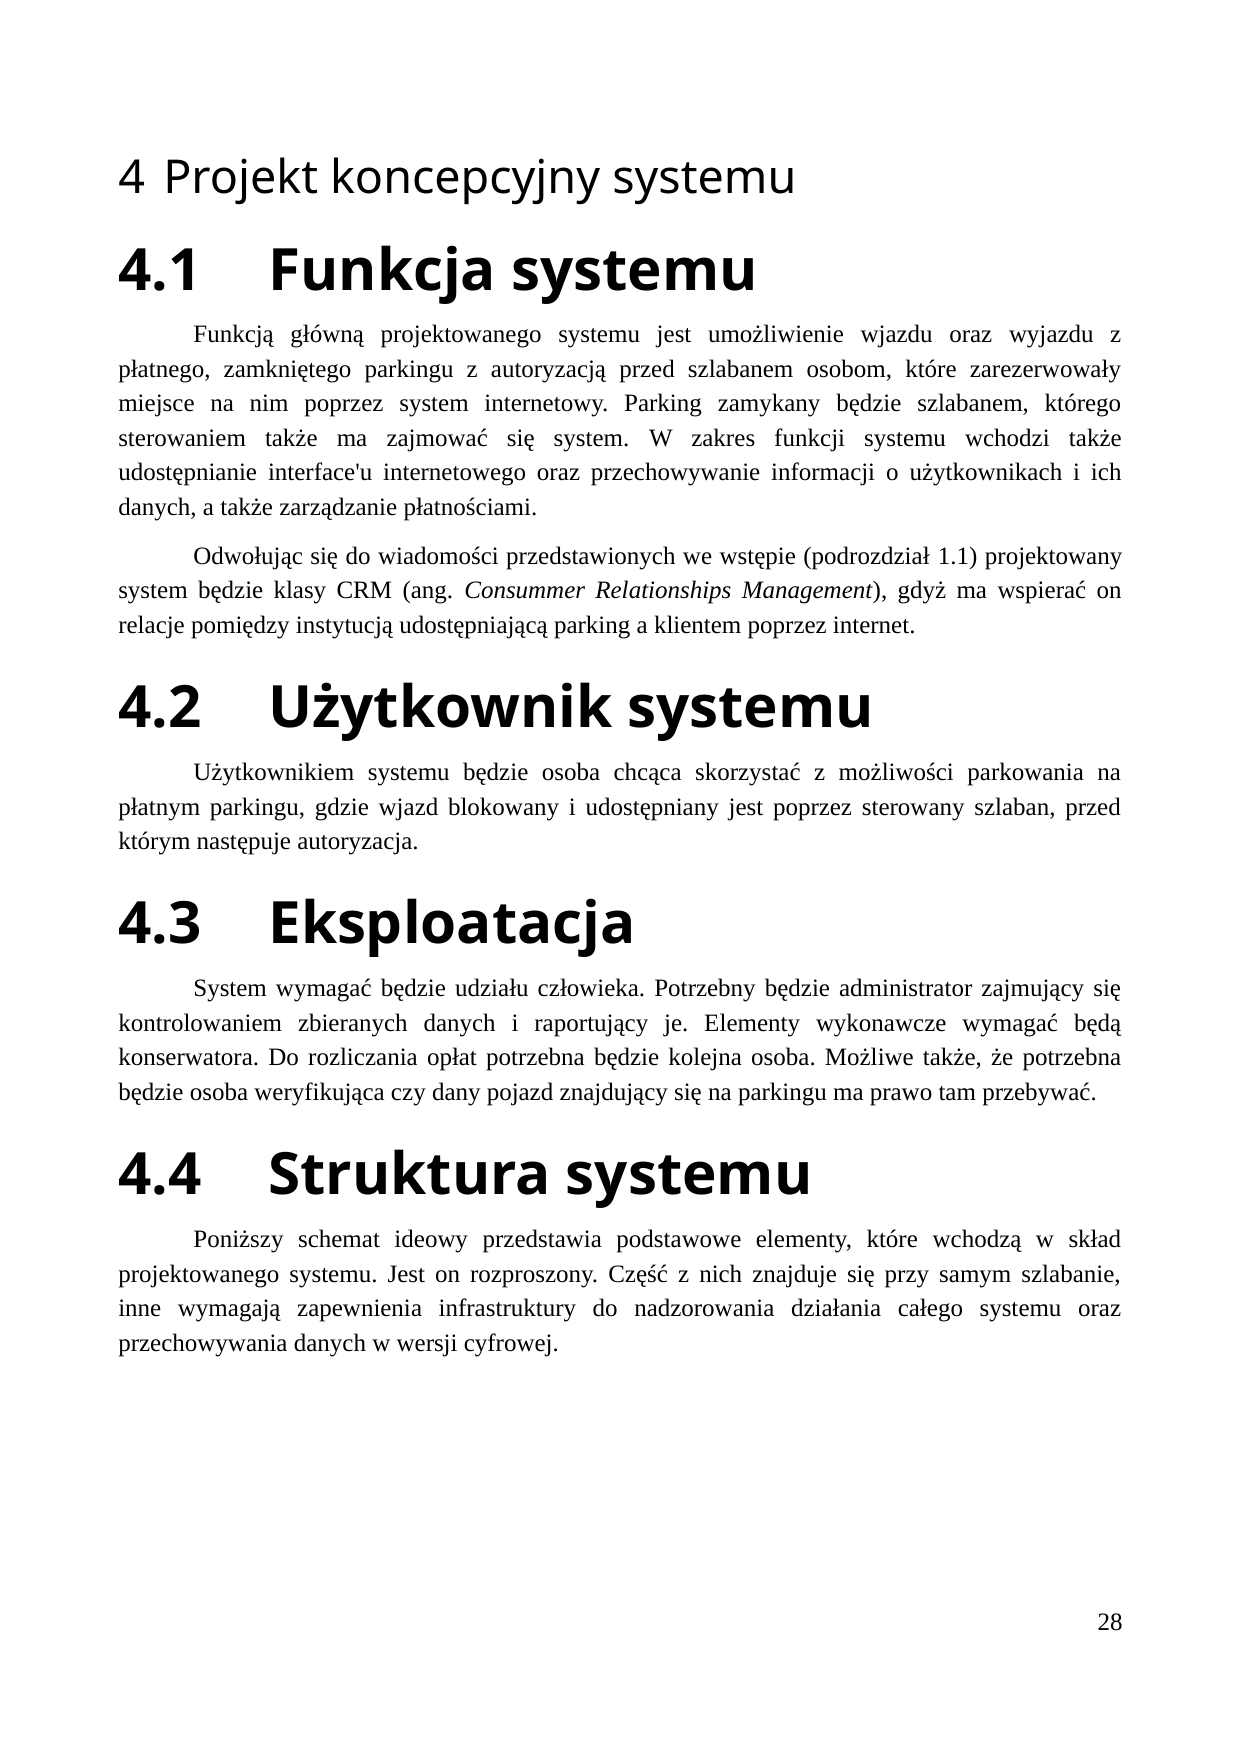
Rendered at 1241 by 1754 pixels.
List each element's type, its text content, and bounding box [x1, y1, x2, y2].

text Funkcją główną projektowanego systemu jest umożliwienie wjazdu oraz wyjazdu z płatnego, zamkniętego parkingu z autoryzacją przed szlabanem osobom, które zarezerwowały miejsce na nim poprzez system internetowy. Parking zamykany będzie szlabanem, którego sterowaniem także ma zajmować się system. W zakres funkcji systemu wchodzi także udostępnianie interface'u internetowego oraz przechowywanie informacji o użytkownikach i ich danych, a także zarządzanie płatnościami. [118, 319, 1122, 521]
text Użytkownikiem systemu będzie osoba chcąca skorzystać z możliwości parkowania na płatnym parkingu, gdzie wjazd blokowany i udostępniany jest poprzez sterowany szlaban, przed którym następuje autoryzacja. [118, 757, 1122, 855]
text Poniższy schemat ideowy przedstawia podstawowe elementy, które wchodzą w skład projektowanego systemu. Jest on rozproszony. Część z nich znajduje się przy samym szlabanie, inne wymagają zapewnienia infrastruktury do nadzorowania działania całego systemu oraz przechowywania danych w wersji cyfrowej. [118, 1224, 1122, 1356]
text System wymagać będzie udziału człowieka. Potrzebny będzie administrator zajmujący się kontrolowaniem zbieranych danych i raportujący je. Elementy wykonawcze wymagać będą konserwatora. Do rozliczania opłat potrzebna będzie kolejna osoba. Możliwe także, że potrzebna będzie osoba weryfikująca czy dany pojazd znajdujący się na parkingu ma prawo tam przebywać. [118, 973, 1122, 1106]
subtitle Projekt koncepcyjny systemu [118, 143, 1122, 207]
subtitle Użytkownik systemu [118, 665, 1122, 745]
subtitle Struktura systemu [118, 1132, 1122, 1212]
text Odwołując się do wiadomości przedstawionych we wstępie (podrozdział 1.1) projektowany system będzie klasy CRM (ang. Consummer Relationships Management), gdyż ma wspierać on relacje pomiędzy instytucją udostępniającą parking a klientem poprzez internet. [118, 541, 1122, 639]
subtitle Funkcja systemu [118, 227, 1122, 307]
subtitle Eksploatacja [118, 881, 1122, 961]
